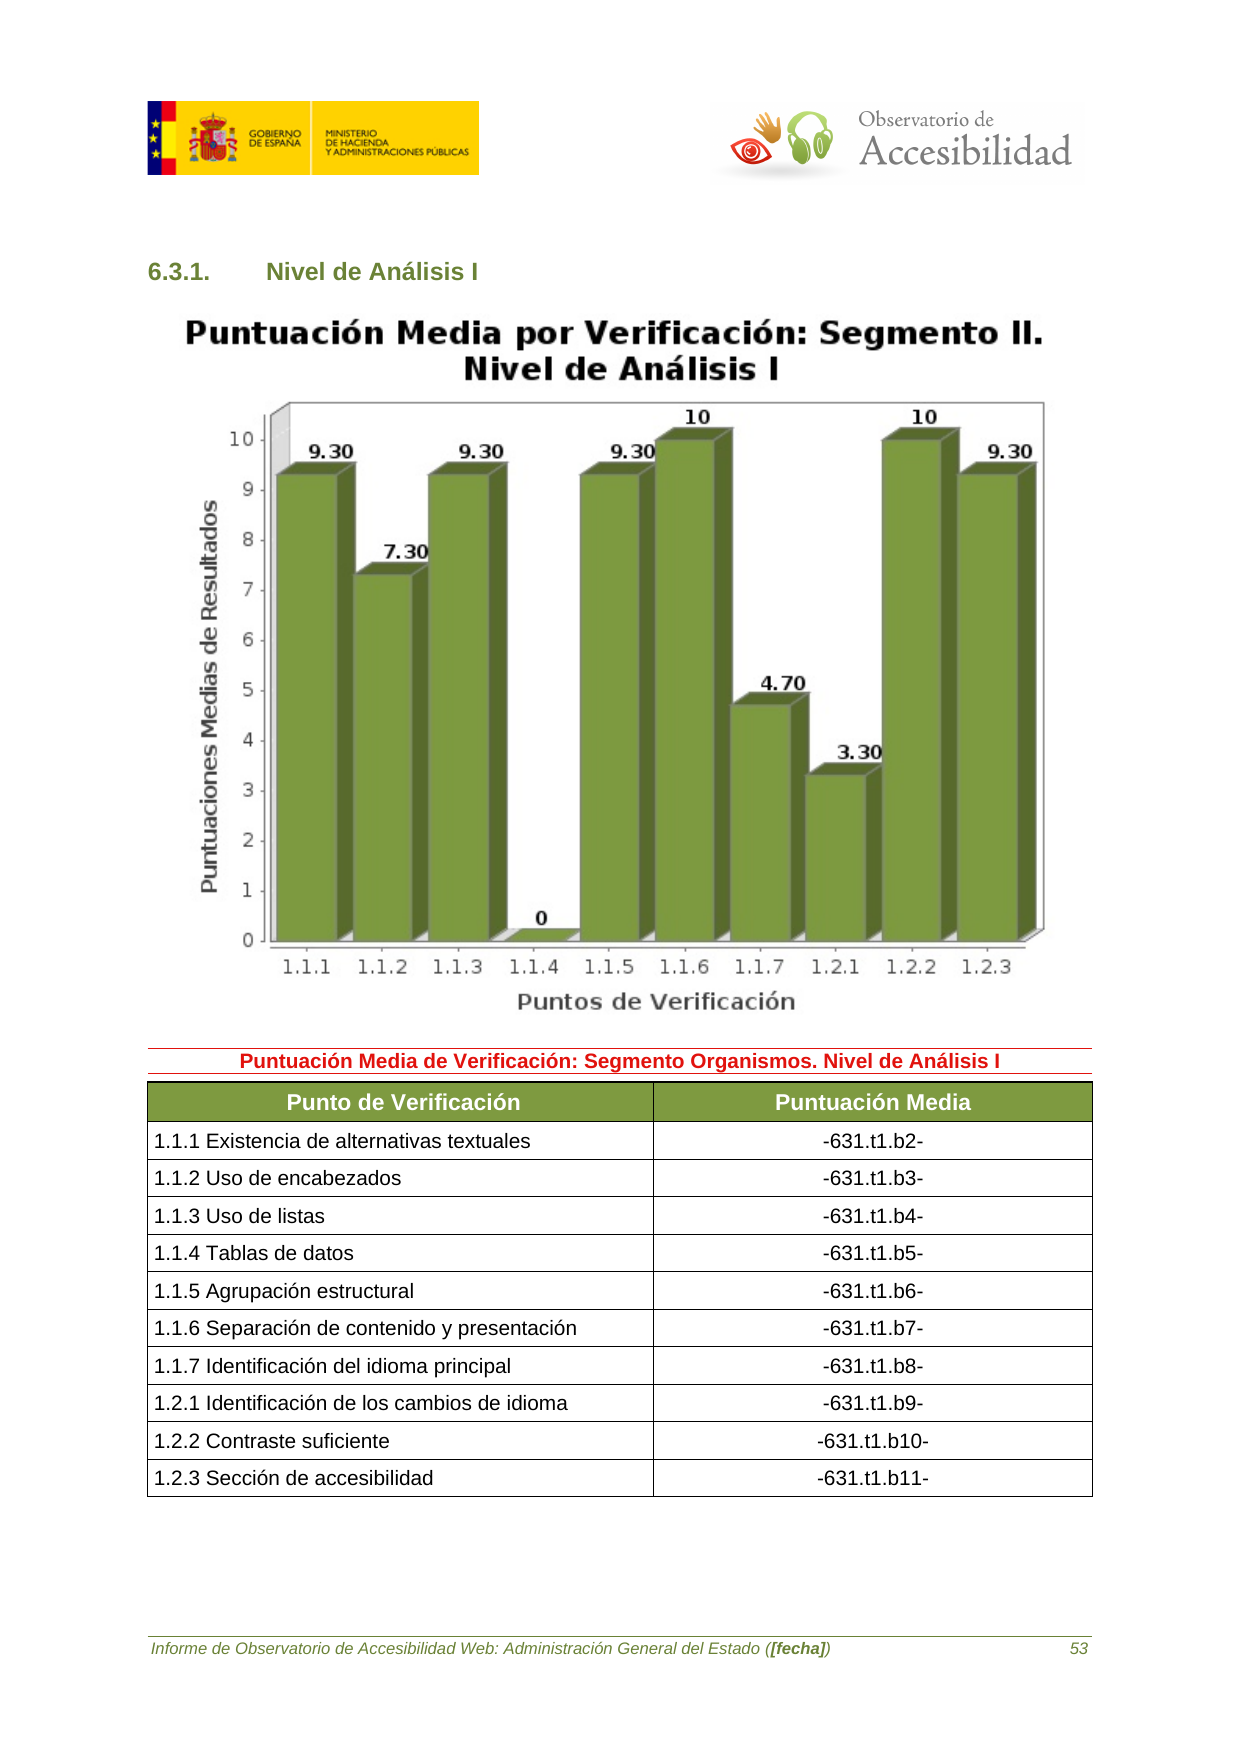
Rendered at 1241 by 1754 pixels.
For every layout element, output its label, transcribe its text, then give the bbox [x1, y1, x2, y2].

table_cell 1.1.2 Uso de encabezados [148, 1160, 653, 1196]
table_cell -631.t1.b9- [654, 1385, 1092, 1421]
picture [710, 102, 1086, 185]
table_cell 1.2.1 Identificación de los cambios de idioma [148, 1385, 653, 1421]
table_cell 1.1.1 Existencia de alternativas textuales [148, 1122, 653, 1159]
table_header Puntuación Media [654, 1083, 1092, 1121]
table_cell -631.t1.b5- [654, 1235, 1092, 1271]
table_cell -631.t1.b8- [654, 1347, 1092, 1384]
table_cell 1.2.2 Contraste suficiente [148, 1422, 653, 1459]
table_cell -631.t1.b6- [654, 1272, 1092, 1309]
text Puntuación Media de Verificación: Segmento Organismos. Nivel de Análisis I [148, 1049, 1092, 1073]
subtitle Nivel de Análisis I [148, 257, 1092, 286]
table_cell 1.2.3 Sección de accesibilidad [148, 1460, 653, 1496]
table_cell 1.1.4 Tablas de datos [148, 1235, 653, 1271]
table_cell -631.t1.b4- [654, 1197, 1092, 1234]
table_cell -631.t1.b11- [654, 1460, 1092, 1496]
table_cell 1.1.5 Agrupación estructural [148, 1272, 653, 1309]
table_cell -631.t1.b10- [654, 1422, 1092, 1459]
picture [178, 313, 1062, 1024]
table_cell 1.1.6 Separación de contenido y presentación [148, 1310, 653, 1346]
table_cell -631.t1.b3- [654, 1160, 1092, 1196]
table_header Punto de Verificación [148, 1083, 653, 1121]
table_cell -631.t1.b2- [654, 1122, 1092, 1159]
table_cell -631.t1.b7- [654, 1310, 1092, 1346]
picture [147, 101, 479, 175]
table_cell 1.1.7 Identificación del idioma principal [148, 1347, 653, 1384]
table_cell 1.1.3 Uso de listas [148, 1197, 653, 1234]
